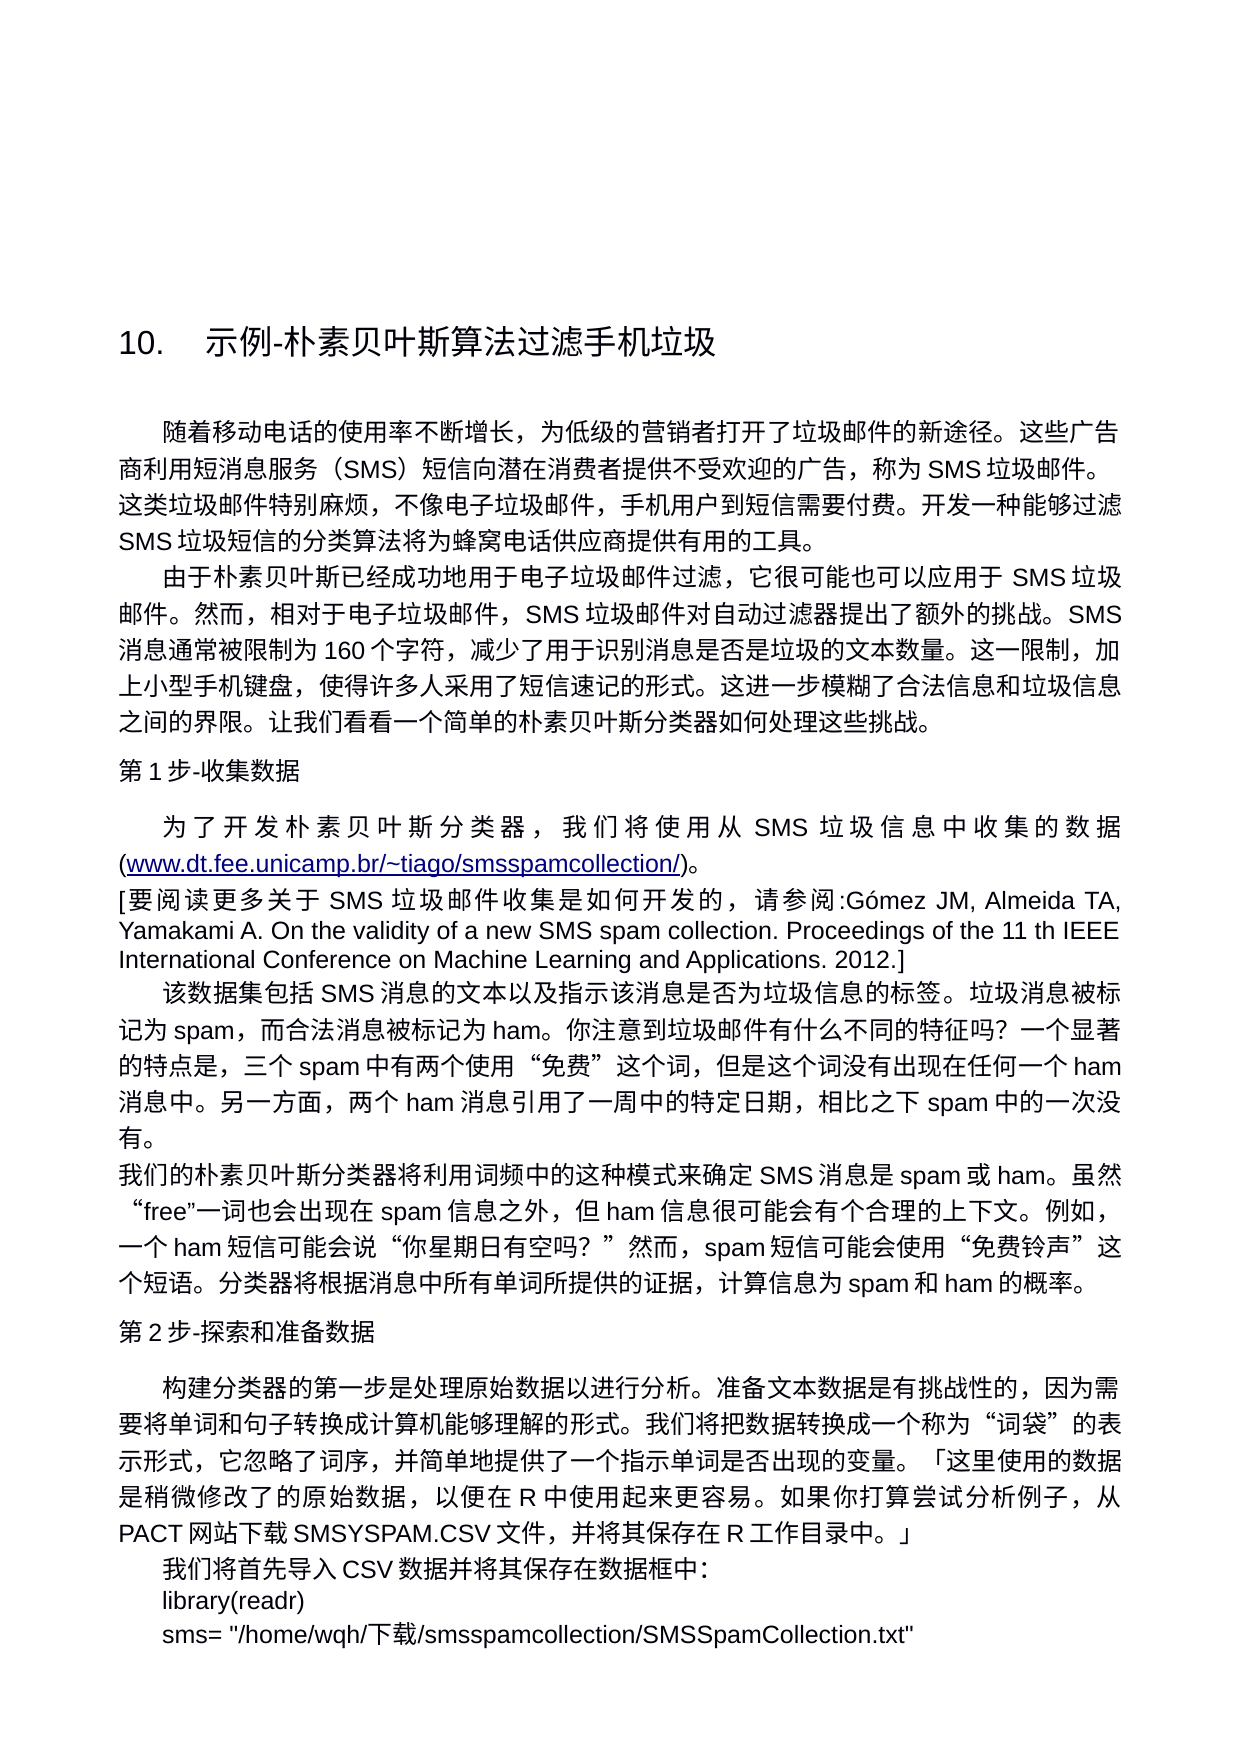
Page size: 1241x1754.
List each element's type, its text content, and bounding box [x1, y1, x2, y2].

text 由于朴素贝叶斯已经成功地用于电子垃圾邮件过滤，它很可能也可以应用于SMS垃圾邮件。然而，相对于电子垃圾邮件，SMS垃圾邮件对自动过滤器提出了额外的挑战。SMS消息通常被限制为160个字符，减少了用于识别消息是否是垃圾的文本数量。这一限制，加上小型手机键盘，使得许多人采用了短信速记的形式。这进一步模糊了合法信息和垃圾信息之间的界限。让我们看看一个简单的朴素贝叶斯分类器如何处理这些挑战。 [118, 558, 1122, 739]
text 构建分类器的第一步是处理原始数据以进行分析。准备文本数据是有挑战性的，因为需要将单词和句子转换成计算机能够理解的形式。我们将把数据转换成一个称为“词袋”的表示形式，它忽略了词序，并简单地提供了一个指示单词是否出现的变量。「这里使用的数据是稍微修改了的原始数据，以便在R中使用起来更容易。如果你打算尝试分析例子，从PACT网站下载SMSYSPAM.CSV文件，并将其保存在R工作目录中。」 [118, 1368, 1122, 1550]
text 随着移动电话的使用率不断增长，为低级的营销者打开了垃圾邮件的新途径。这些广告商利用短消息服务（SMS）短信向潜在消费者提供不受欢迎的广告，称为SMS垃圾邮件。 [118, 413, 1122, 485]
text 我们的朴素贝叶斯分类器将利用词频中的这种模式来确定SMS消息是spam或ham。虽然“free”一词也会出现在spam信息之外，但ham信息很可能会有个合理的上下文。例如，一个ham短信可能会说“你星期日有空吗？”然而，spam短信可能会使用“免费铃声”这个短语。分类器将根据消息中所有单词所提供的证据，计算信息为spam和ham的概率。 [118, 1155, 1122, 1300]
text library(readr) [118, 1586, 1122, 1615]
text sms= "/home/wqh/下载/smsspamcollection/SMSSpamCollection.txt" [118, 1615, 1122, 1651]
list 示例-朴素贝叶斯算法过滤手机垃圾 [118, 316, 1122, 364]
text 该数据集包括SMS消息的文本以及指示该消息是否为垃圾信息的标签。垃圾消息被标记为spam，而合法消息被标记为ham。你注意到垃圾邮件有什么不同的特征吗？一个显著的特点是，三个spam中有两个使用“免费”这个词，但是这个词没有出现在任何一个ham消息中。另一方面，两个ham消息引用了一周中的特定日期，相比之下spam中的一次没有。 [118, 974, 1122, 1155]
text 为了开发朴素贝叶斯分类器，我们将使用从SMS垃圾信息中收集的数据(www.dt.fee.unicamp.br/~tiago/smsspamcollection/)。 [118, 808, 1122, 880]
text 这类垃圾邮件特别麻烦，不像电子垃圾邮件，手机用户到短信需要付费。开发一种能够过滤SMS垃圾短信的分类算法将为蜂窝电话供应商提供有用的工具。 [118, 485, 1122, 558]
text [要阅读更多关于SMS垃圾邮件收集是如何开发的，请参阅:Gómez JM, Almeida TA, Yamakami A. On the validity of a new SMS spam collection. Proceedings of the 11 th IEEE International Conference on Machine Learning and Applications. 2012.] [118, 880, 1122, 974]
subtitle 第1步-收集数据 [118, 752, 1122, 788]
subtitle 第2步-探索和准备数据 [118, 1313, 1122, 1349]
text 我们将首先导入CSV数据并将其保存在数据框中： [118, 1550, 1122, 1586]
